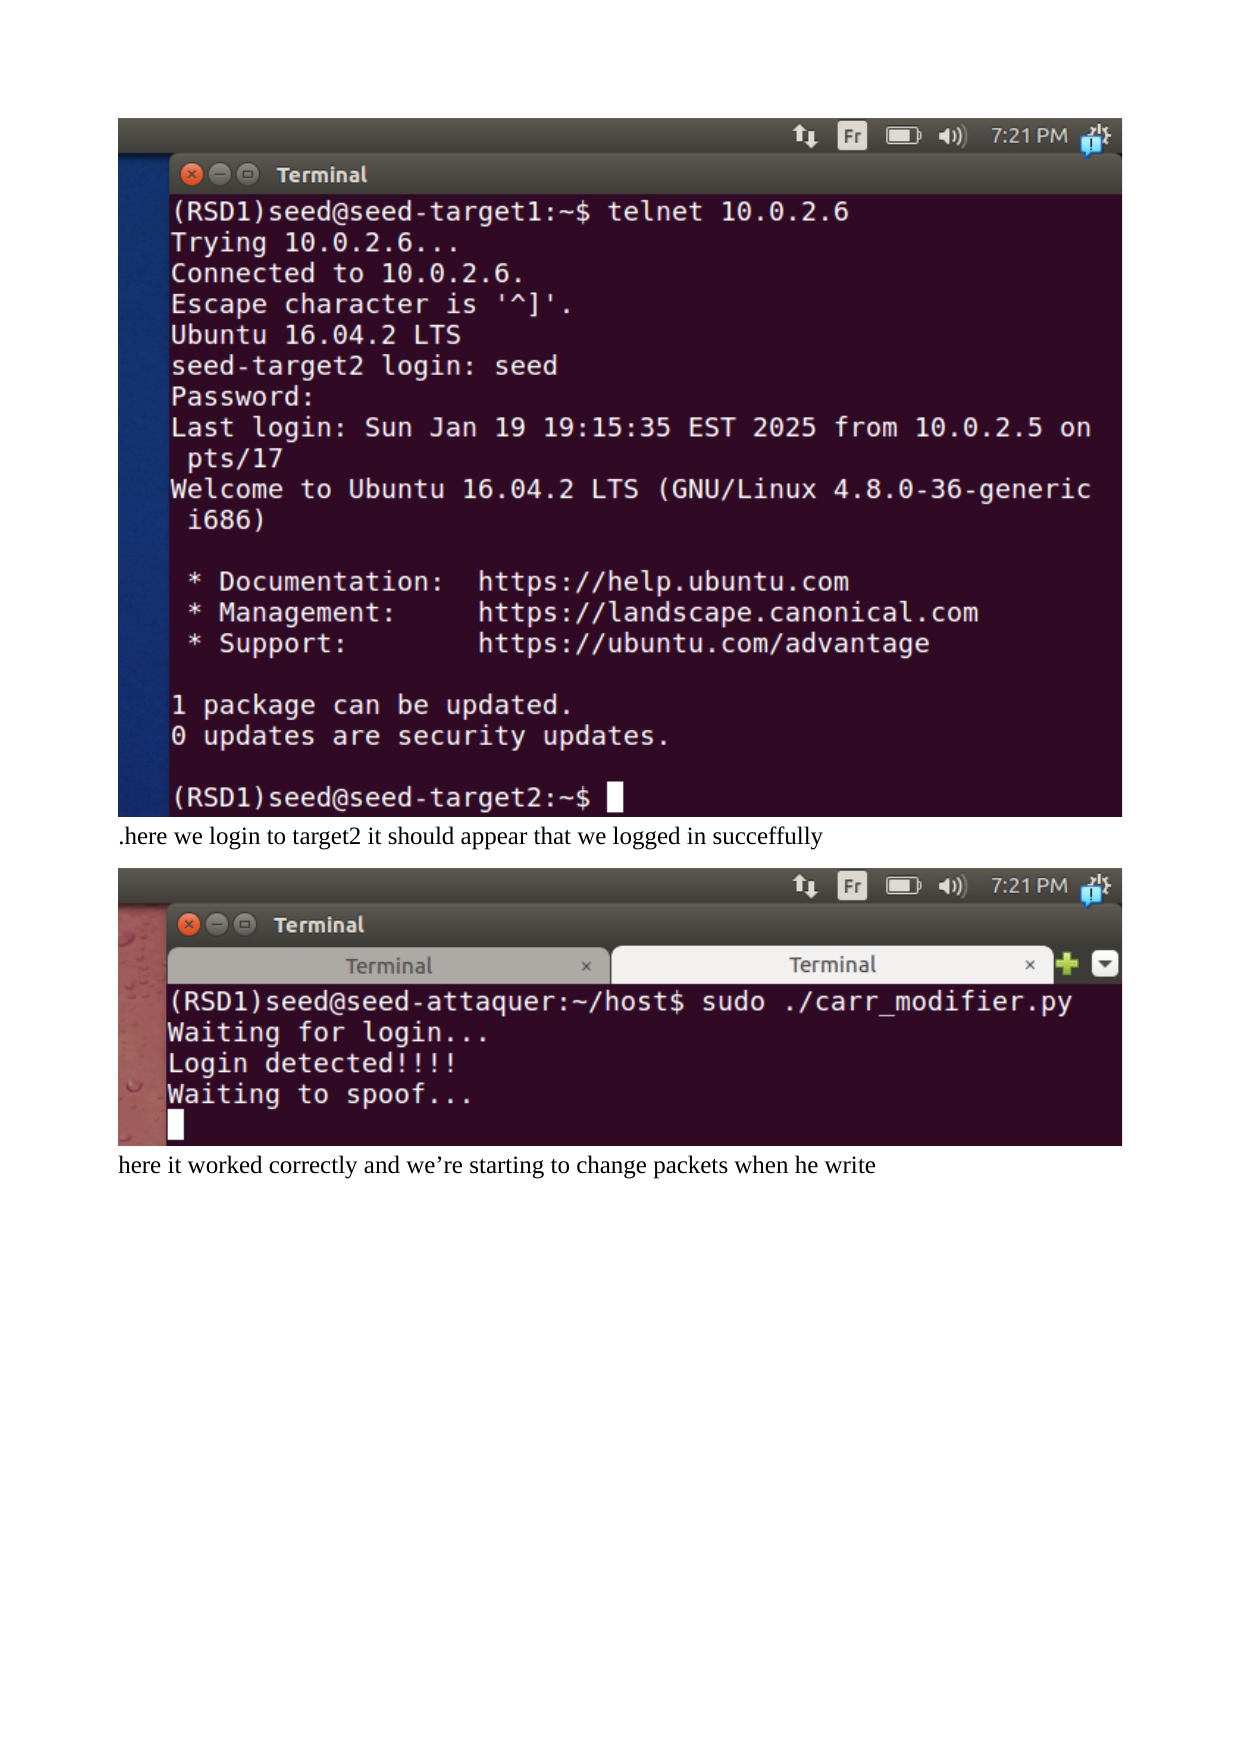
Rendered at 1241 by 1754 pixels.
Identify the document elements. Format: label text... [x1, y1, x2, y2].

picture [118, 118, 1123, 817]
picture [118, 868, 1123, 1146]
text here it worked correctly and we’re starting to change packets when he write [118, 1146, 1122, 1179]
text .here we login to target2 it should appear that we logged in succeffully [118, 817, 1122, 850]
